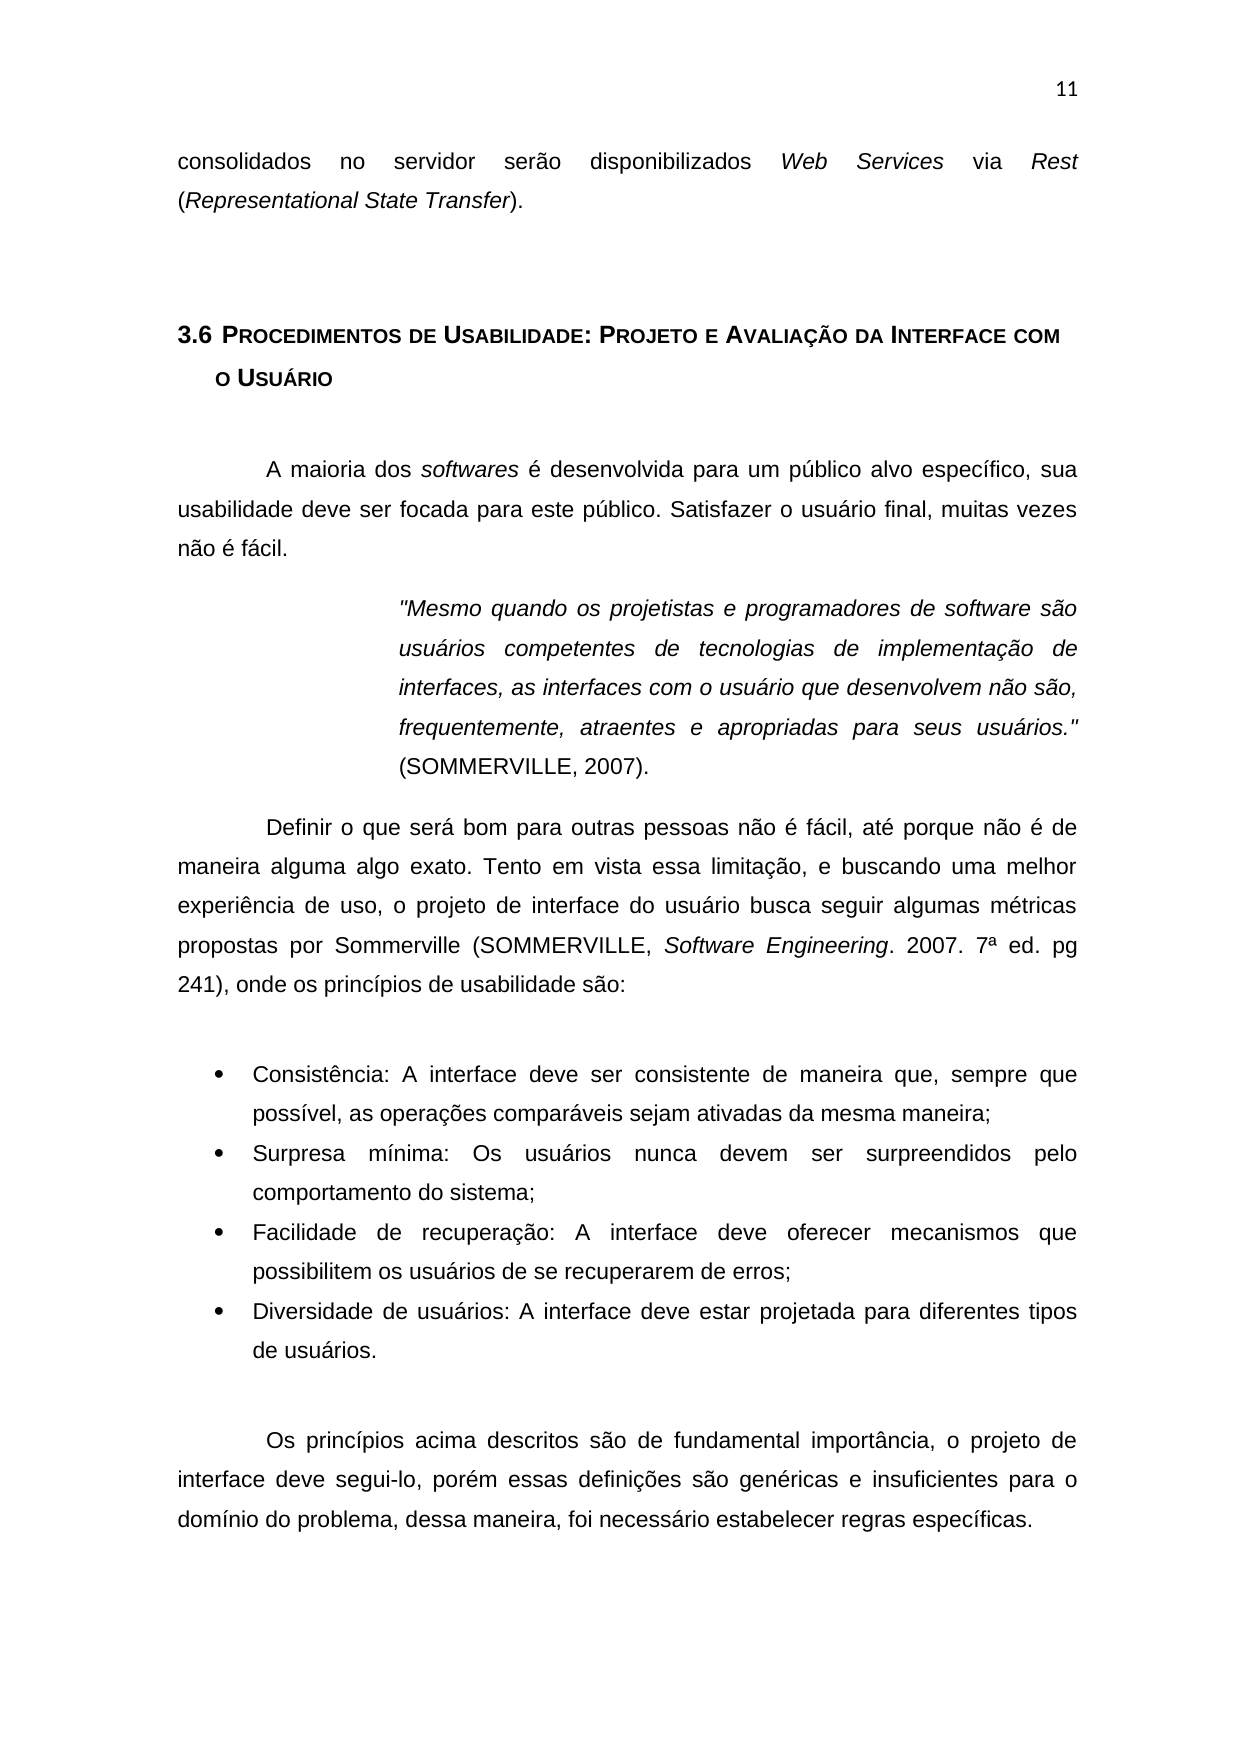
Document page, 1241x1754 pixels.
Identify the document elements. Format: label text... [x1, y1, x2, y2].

list Surpresa mínima: Os usuários nunca devem ser surpreendidos pelo comportamento do sistema; [215, 1140, 1078, 1206]
list Diversidade de usuários: A interface deve estar projetada para diferentes tipos de usuários. [215, 1298, 1078, 1364]
text A maioria dos softwares é desenvolvida para um público alvo específico, sua usabilidade deve ser focada para este público. Satisfazer o usuário final, muitas vezes não é fácil. [177, 456, 1078, 561]
text consolidados no servidor serão disponibilizados Web Services via Rest (Representational State Transfer). [177, 148, 1078, 213]
text "Mesmo quando os projetistas e programadores de software são usuários competentes de tecnologias de implementação de interfaces, as interfaces com o usuário que desenvolvem não são, frequentemente, atraentes e apropriadas para seus usuários." (SOMMERVILLE, 2007). [398, 595, 1078, 779]
text Definir o que será bom para outras pessoas não é fácil, até porque não é de maneira alguma algo exato. Tento em vista essa limitação, e buscando uma melhor experiência de uso, o projeto de interface do usuário busca seguir algumas métricas propostas por Sommerville (SOMMERVILLE, Software Engineering. 2007. 7ª ed. pg 241), onde os princípios de usabilidade são: [177, 813, 1078, 998]
text Os princípios acima descritos são de fundamental importância, o projeto de interface deve segui-lo, porém essas definições são genéricas e insuficientes para o domínio do problema, dessa maneira, foi necessário estabelecer regras específicas. [177, 1427, 1078, 1532]
list Procedimentos de Usabilidade: Projeto e Avaliação da Interface com o Usuário [177, 320, 1078, 392]
list Consistência: A interface deve ser consistente de maneira que, sempre que possível, as operações comparáveis sejam ativadas da mesma maneira; [215, 1061, 1078, 1127]
list Facilidade de recuperação: A interface deve oferecer mecanismos que possibilitem os usuários de se recuperarem de erros; [215, 1219, 1078, 1285]
